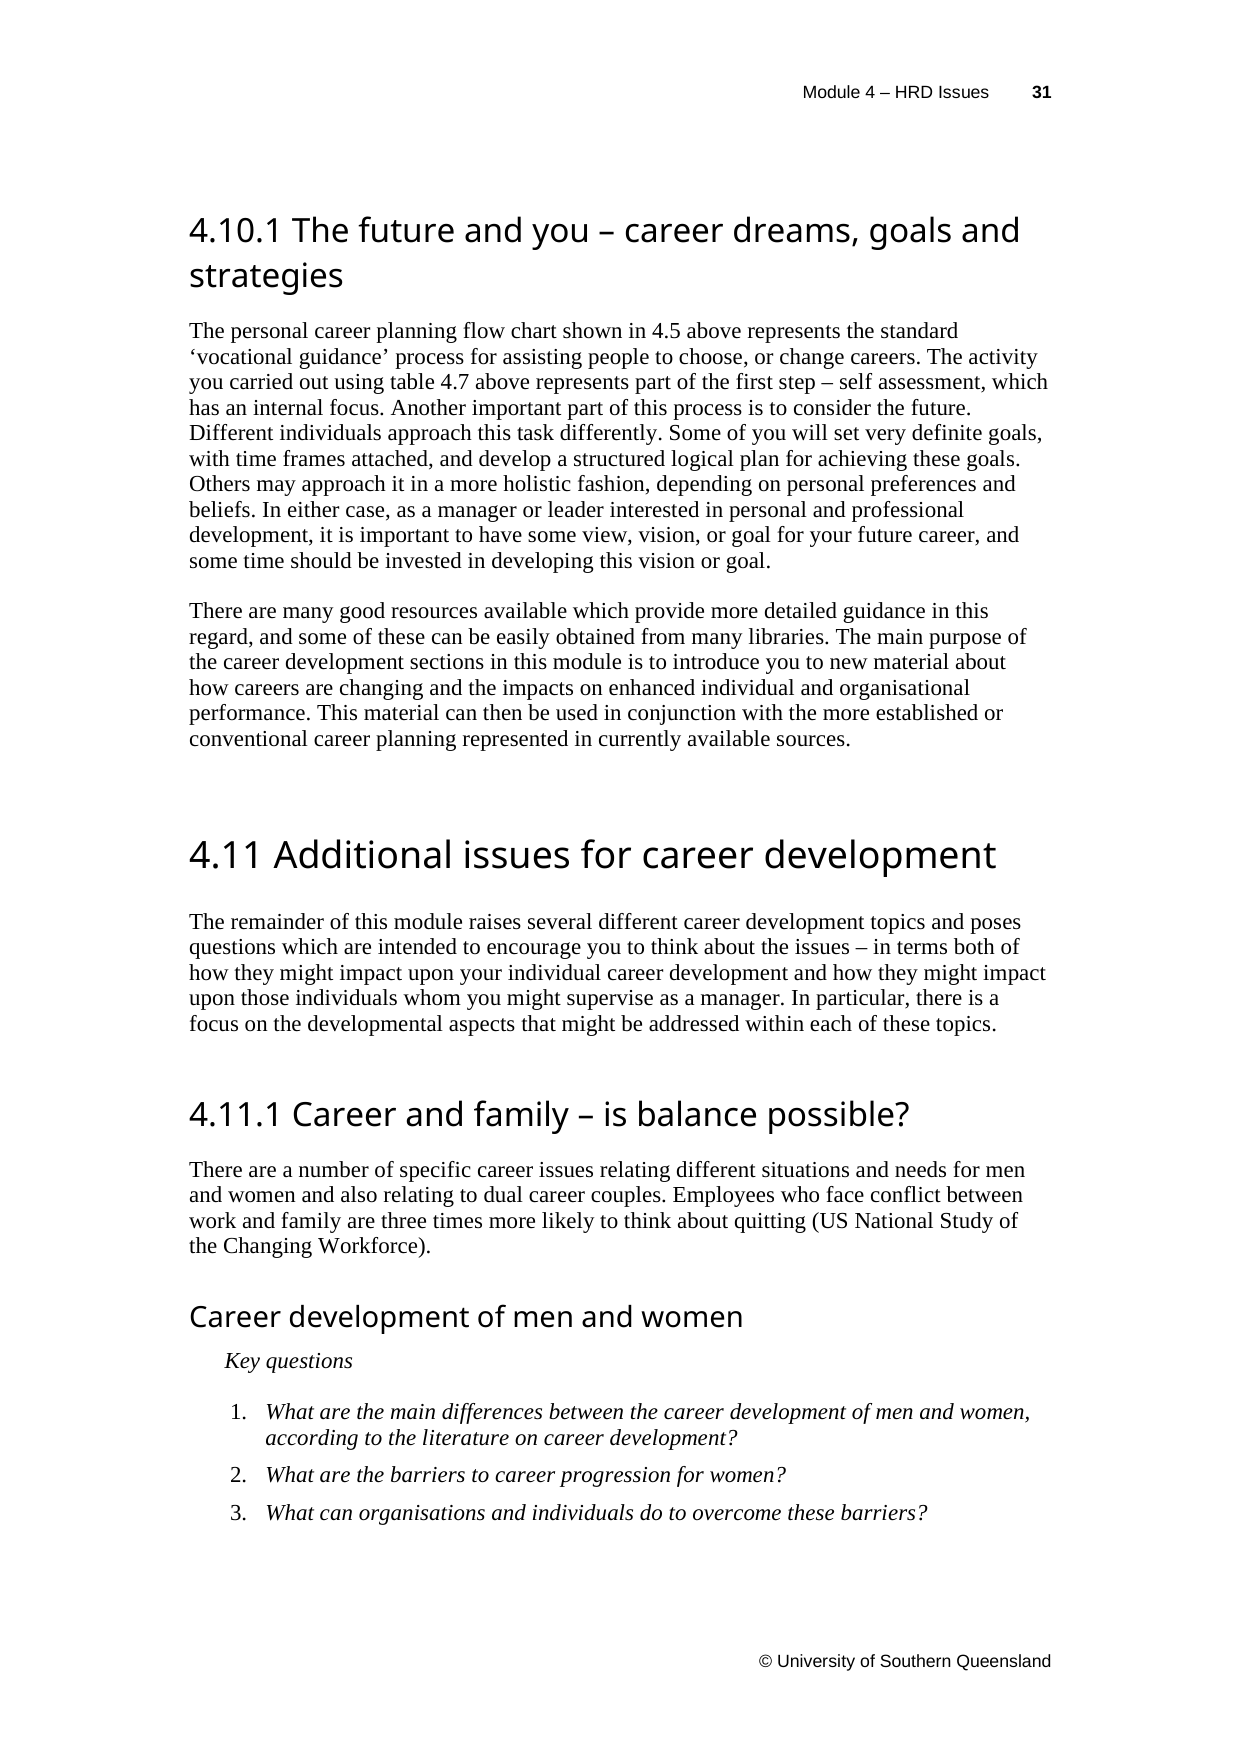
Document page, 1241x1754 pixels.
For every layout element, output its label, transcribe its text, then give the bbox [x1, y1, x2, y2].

text The personal career planning flow chart shown in 4.5 above represents the standard ‘vocational guidance’ process for assisting people to choose, or change careers. The activity you carried out using table 4.7 above represents part of the first step – self assessment, which has an internal focus. Another important part of this process is to consider the future. Different individuals approach this task differently. Some of you will set very definite goals, with time frames attached, and develop a structured logical plan for achieving these goals. Others may approach it in a more holistic fashion, depending on personal preferences and beliefs. In either case, as a manager or leader interested in personal and professional development, it is important to have some view, vision, or goal for your future career, and some time should be invested in developing this vision or goal. [189, 318, 1051, 573]
text The remainder of this module raises several different career development topics and poses questions which are intended to encourage you to think about the issues – in terms both of how they might impact upon your individual career development and how they might impact upon those individuals whom you might supervise as a manager. In particular, there is a focus on the developmental aspects that might be addressed within each of these topics. [189, 909, 1051, 1036]
subtitle The future and you – career dreams, goals and strategies [189, 207, 1051, 297]
text Career development of men and women [189, 1296, 1051, 1336]
text There are many good resources available which provide more detailed guidance in this regard, and some of these can be easily obtained from many libraries. The main purpose of the career development sections in this module is to introduce you to new material about how careers are changing and the impacts on enhanced individual and organisational performance. This material can then be used in conjunction with the more established or conventional career planning represented in currently available sources. [189, 598, 1051, 751]
text There are a number of specific career issues relating different situations and needs for men and women and also relating to dual career couples. Employees who face conflict between work and family are three times more likely to think about quitting (US National Study of the Changing Workforce). [189, 1156, 1051, 1258]
subtitle Career and family – is balance possible? [189, 1090, 1051, 1136]
subtitle Additional issues for career development [189, 828, 1051, 879]
table_header What are the main differences between the career development of men and women, according to the literature on career development? What are the barriers to career progression for women? What can organisations and individuals do to overcome these barriers? [230, 1399, 1042, 1526]
text Key questions [224, 1348, 1051, 1374]
